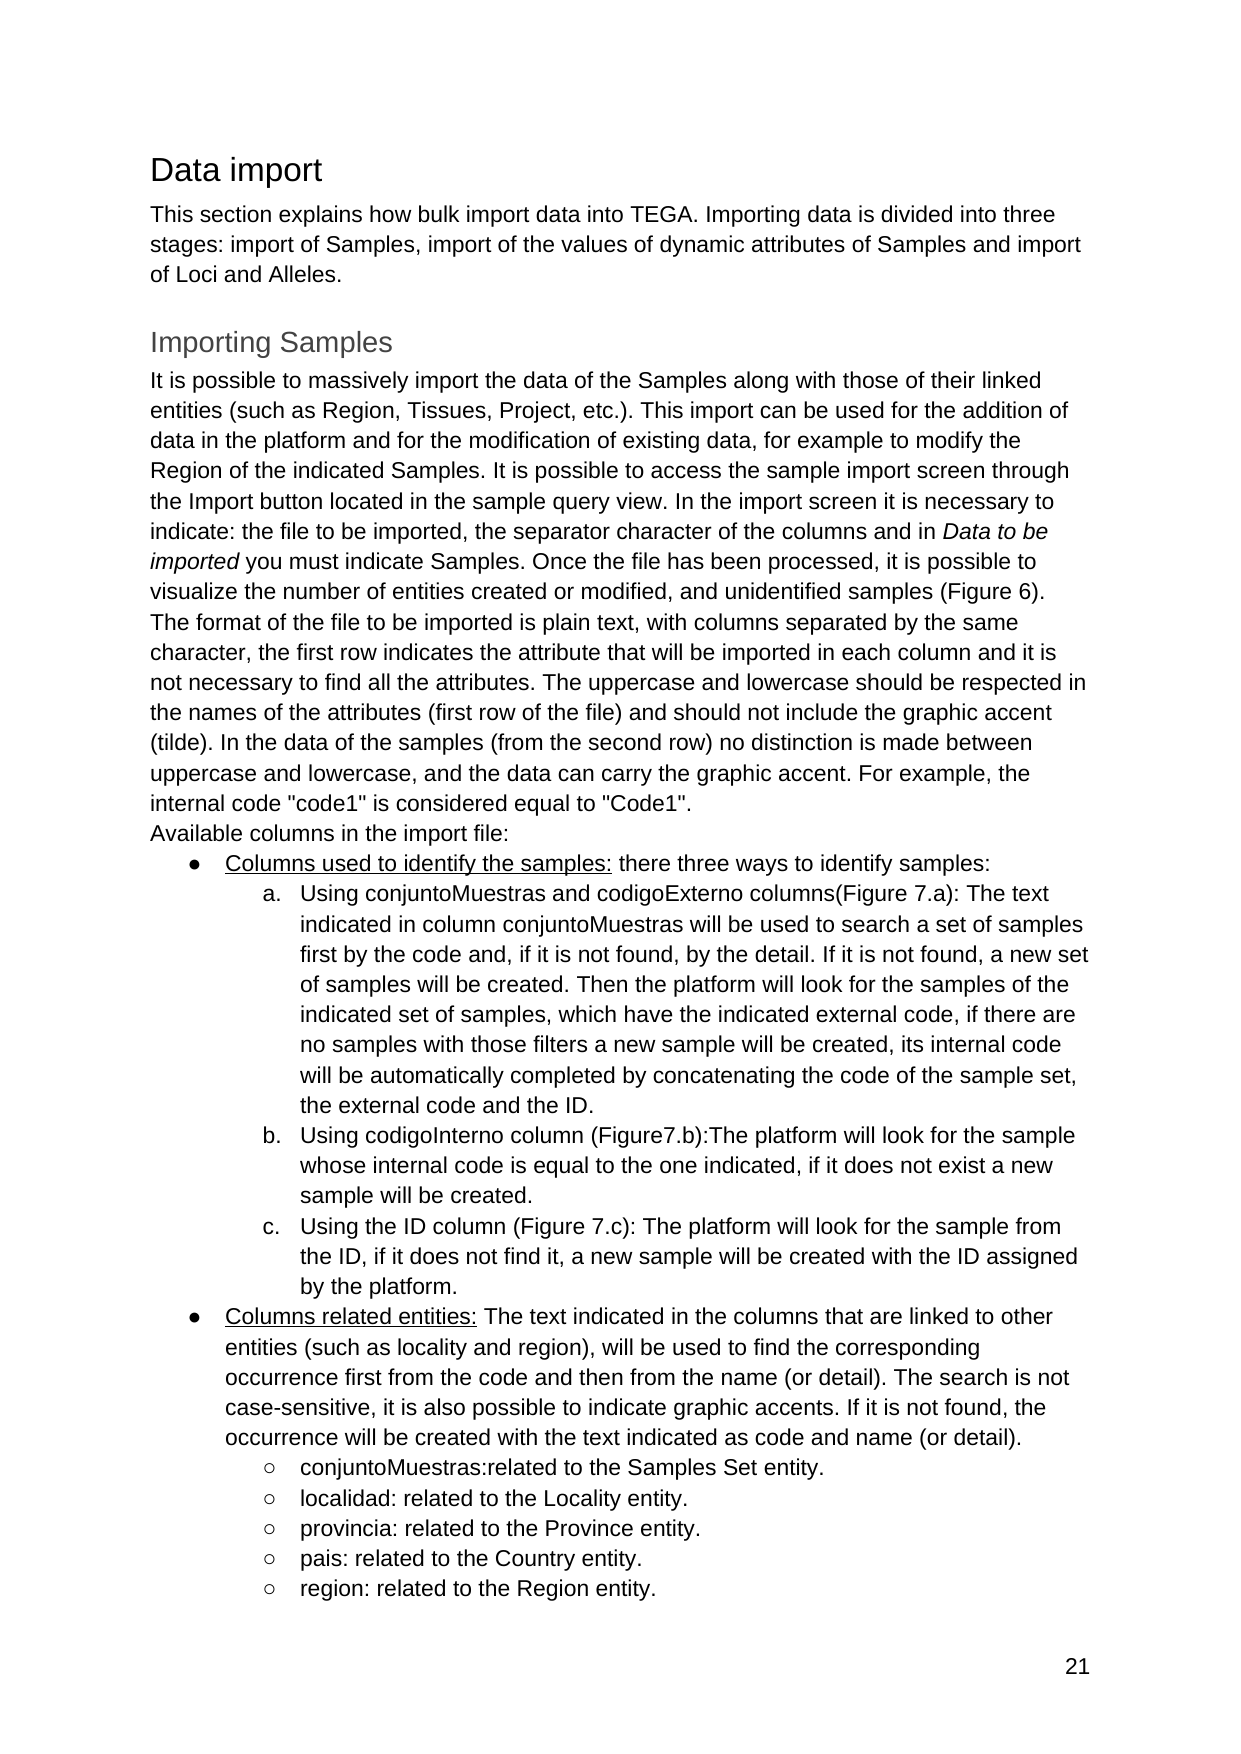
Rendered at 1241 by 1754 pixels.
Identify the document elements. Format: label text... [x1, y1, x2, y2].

text This section explains how bulk import data into TEGA. Importing data is divided into three stages: import of Samples, import of the values of dynamic attributes of Samples and import of Loci and Alleles. [150, 201, 1090, 288]
list pais: related to the Country entity. [262, 1545, 1090, 1571]
list Using codigoInterno column (Figure7.b):The platform will look for the sample whose internal code is equal to the one indicated, if it does not exist a new sample will be created. [262, 1122, 1090, 1209]
list Columns used to identify the samples: there three ways to identify samples: [187, 850, 1090, 876]
list region: related to the Region entity. [262, 1575, 1090, 1601]
text The format of the file to be imported is plain text, with columns separated by the same character, the first row indicates the attribute that will be imported in each column and it is not necessary to find all the attributes. The uppercase and lowercase should be respected in the names of the attributes (first row of the file) and should not include the graphic accent (tilde). In the data of the samples (from the second row) no distinction is made between uppercase and lowercase, and the data can carry the graphic accent. For example, the internal code "code1" is considered equal to "Code1". Available columns in the import file: [150, 608, 1090, 846]
subtitle Data import [150, 150, 1090, 188]
list Columns related entities: The text indicated in the columns that are linked to other entities (such as locality and region), will be used to find the corresponding occurrence first from the code and then from the name (or detail). The search is not case-sensitive, it is also possible to indicate graphic accents. If it is not found, the occurrence will be created with the text indicated as code and name (or detail). [187, 1303, 1090, 1450]
text It is possible to massively import the data of the Samples along with those of their linked entities (such as Region, Tissues, Project, etc.). This import can be used for the addition of data in the platform and for the modification of existing data, for example to modify the Region of the indicated Samples. It is possible to access the sample import screen through the Import button located in the sample query view. In the import screen it is necessary to indicate: the file to be imported, the separator character of the columns and in Data to be imported you must indicate Samples. Once the file has been processed, it is possible to visualize the number of entities created or modified, and unidentified samples (Figure 6). [150, 367, 1090, 604]
list Using the ID column (Figure 7.c): The platform will look for the sample from the ID, if it does not find it, a new sample will be created with the ID assigned by the platform. [262, 1213, 1090, 1299]
list provincia: related to the Province entity. [262, 1515, 1090, 1541]
list localidad: related to the Locality entity. [262, 1484, 1090, 1511]
list conjuntoMuestras:related to the Samples Set entity. [262, 1454, 1090, 1481]
subtitle Importing Samples [150, 325, 1090, 358]
list Using conjuntoMuestras and codigoExterno columns(Figure 7.a): The text indicated in column conjuntoMuestras will be used to search a set of samples first by the code and, if it is not found, by the detail. If it is not found, a new set of samples will be created. Then the platform will look for the samples of the indicated set of samples, which have the indicated external code, if there are no samples with those filters a new sample will be created, its internal code will be automatically completed by concatenating the code of the sample set, the external code and the ID. [262, 880, 1090, 1118]
